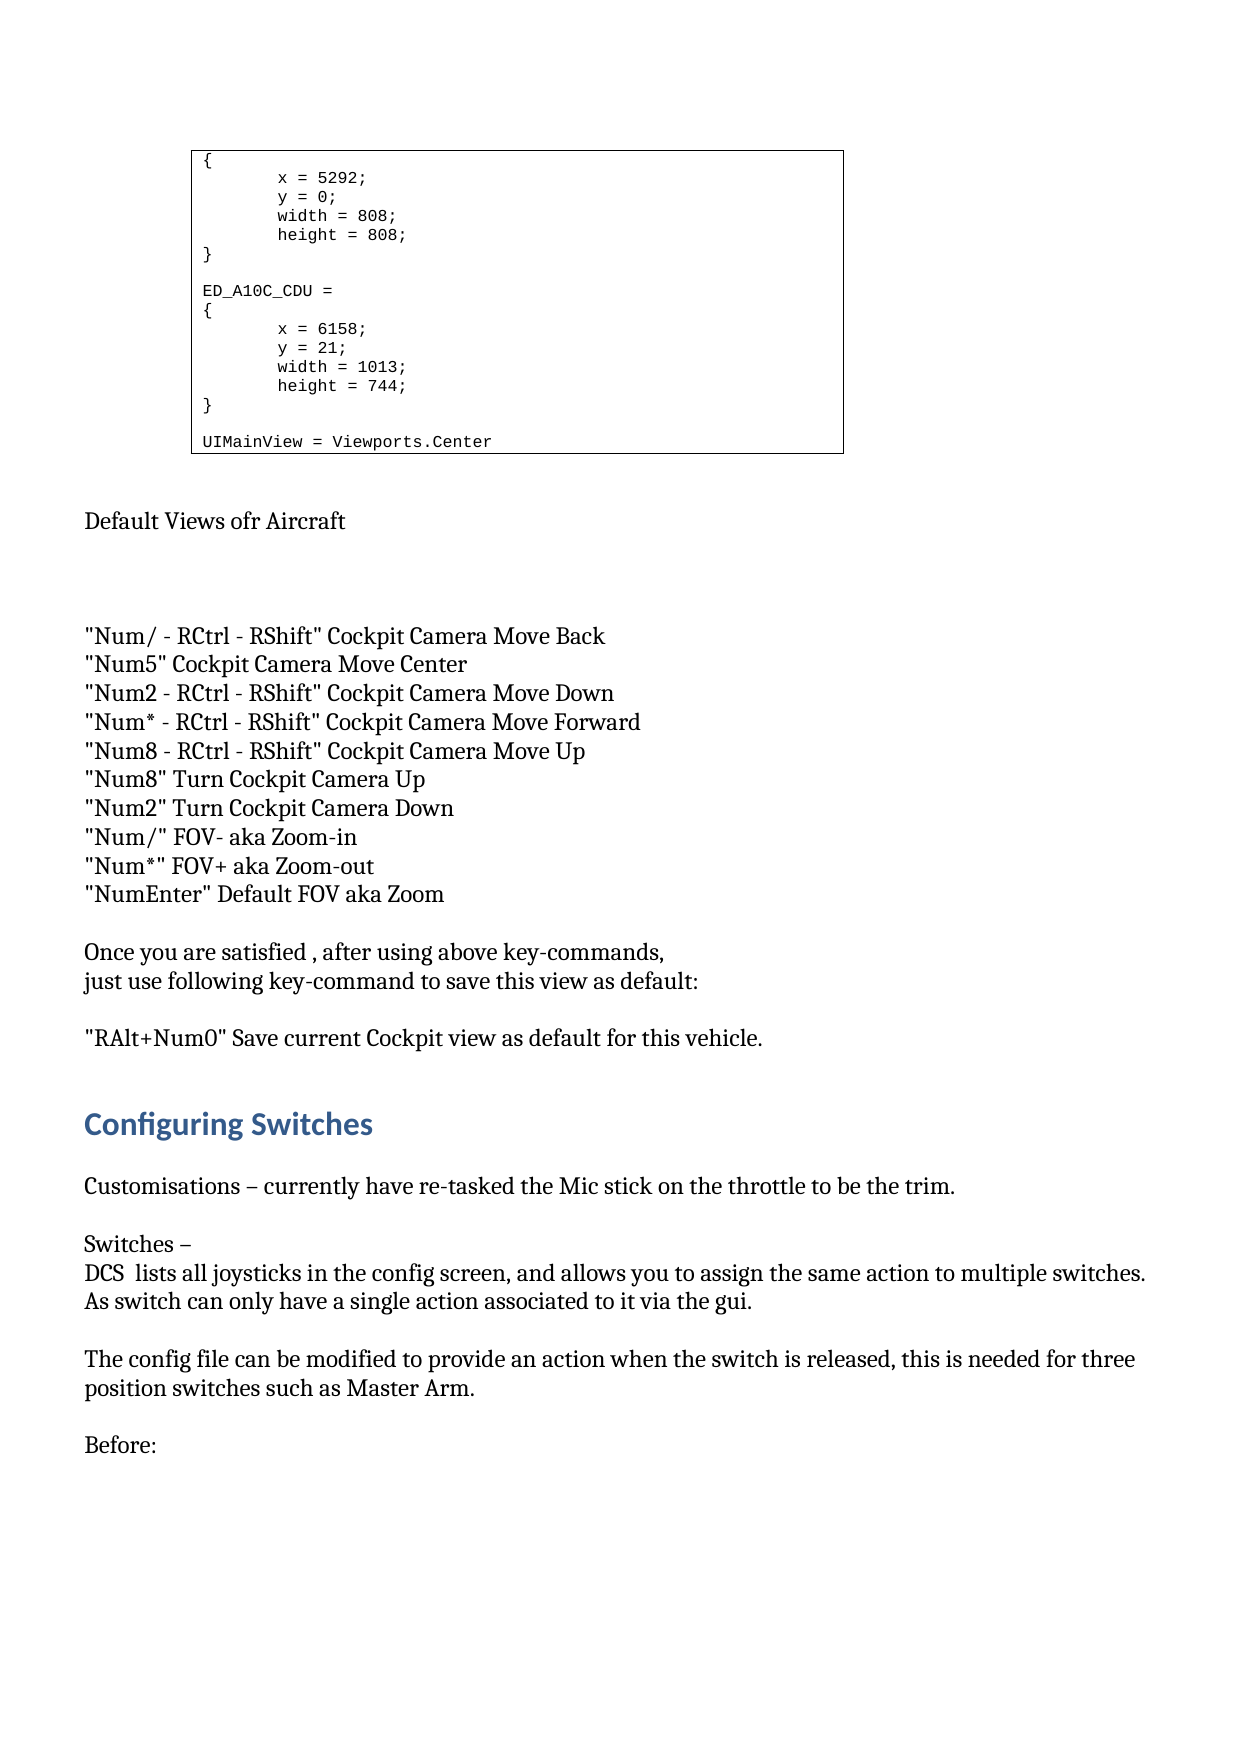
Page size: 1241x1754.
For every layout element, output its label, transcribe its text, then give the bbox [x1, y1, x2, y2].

text Switches – [84, 1230, 1148, 1258]
text Before: [84, 1431, 1148, 1460]
table_header { x = 5292; y = 0; width = 808; height = 808; } ED_A10C_CDU = { x = 6158; y = 21; width = 1013; height = 744; } UIMainView = Viewports.Center [192, 151, 843, 453]
text "Num/ - RCtrl - RShift" Cockpit Camera Move Back "Num5" Cockpit Camera Move Center "Num2 - RCtrl - RShift" Cockpit Camera Move Down "Num* - RCtrl - RShift" Cockpit Camera Move Forward "Num8 - RCtrl - RShift" Cockpit Camera Move Up "Num8" Turn Cockpit Camera Up "Num2" Turn Cockpit Camera Down "Num/" FOV- aka Zoom-in "Num*" FOV+ aka Zoom-out "NumEnter" Default FOV aka Zoom Once you are satisfied , after using above key-commands, just use following key-command to save this view as default: "RAlt+Num0" Save current Cockpit view as default for this vehicle. [84, 564, 1148, 1053]
text Customisations – currently have re-tasked the Mic stick on the throttle to be the trim. [84, 1172, 1148, 1201]
text DCS lists all joysticks in the config screen, and allows you to assign the same action to multiple switches. As switch can only have a single action associated to it via the gui. [84, 1258, 1148, 1316]
text The config file can be modified to provide an action when the switch is released, this is needed for three position switches such as Master Arm. [84, 1345, 1148, 1402]
subtitle Configuring Switches [84, 1103, 1148, 1143]
text Default Views ofr Aircraft [84, 507, 1148, 535]
